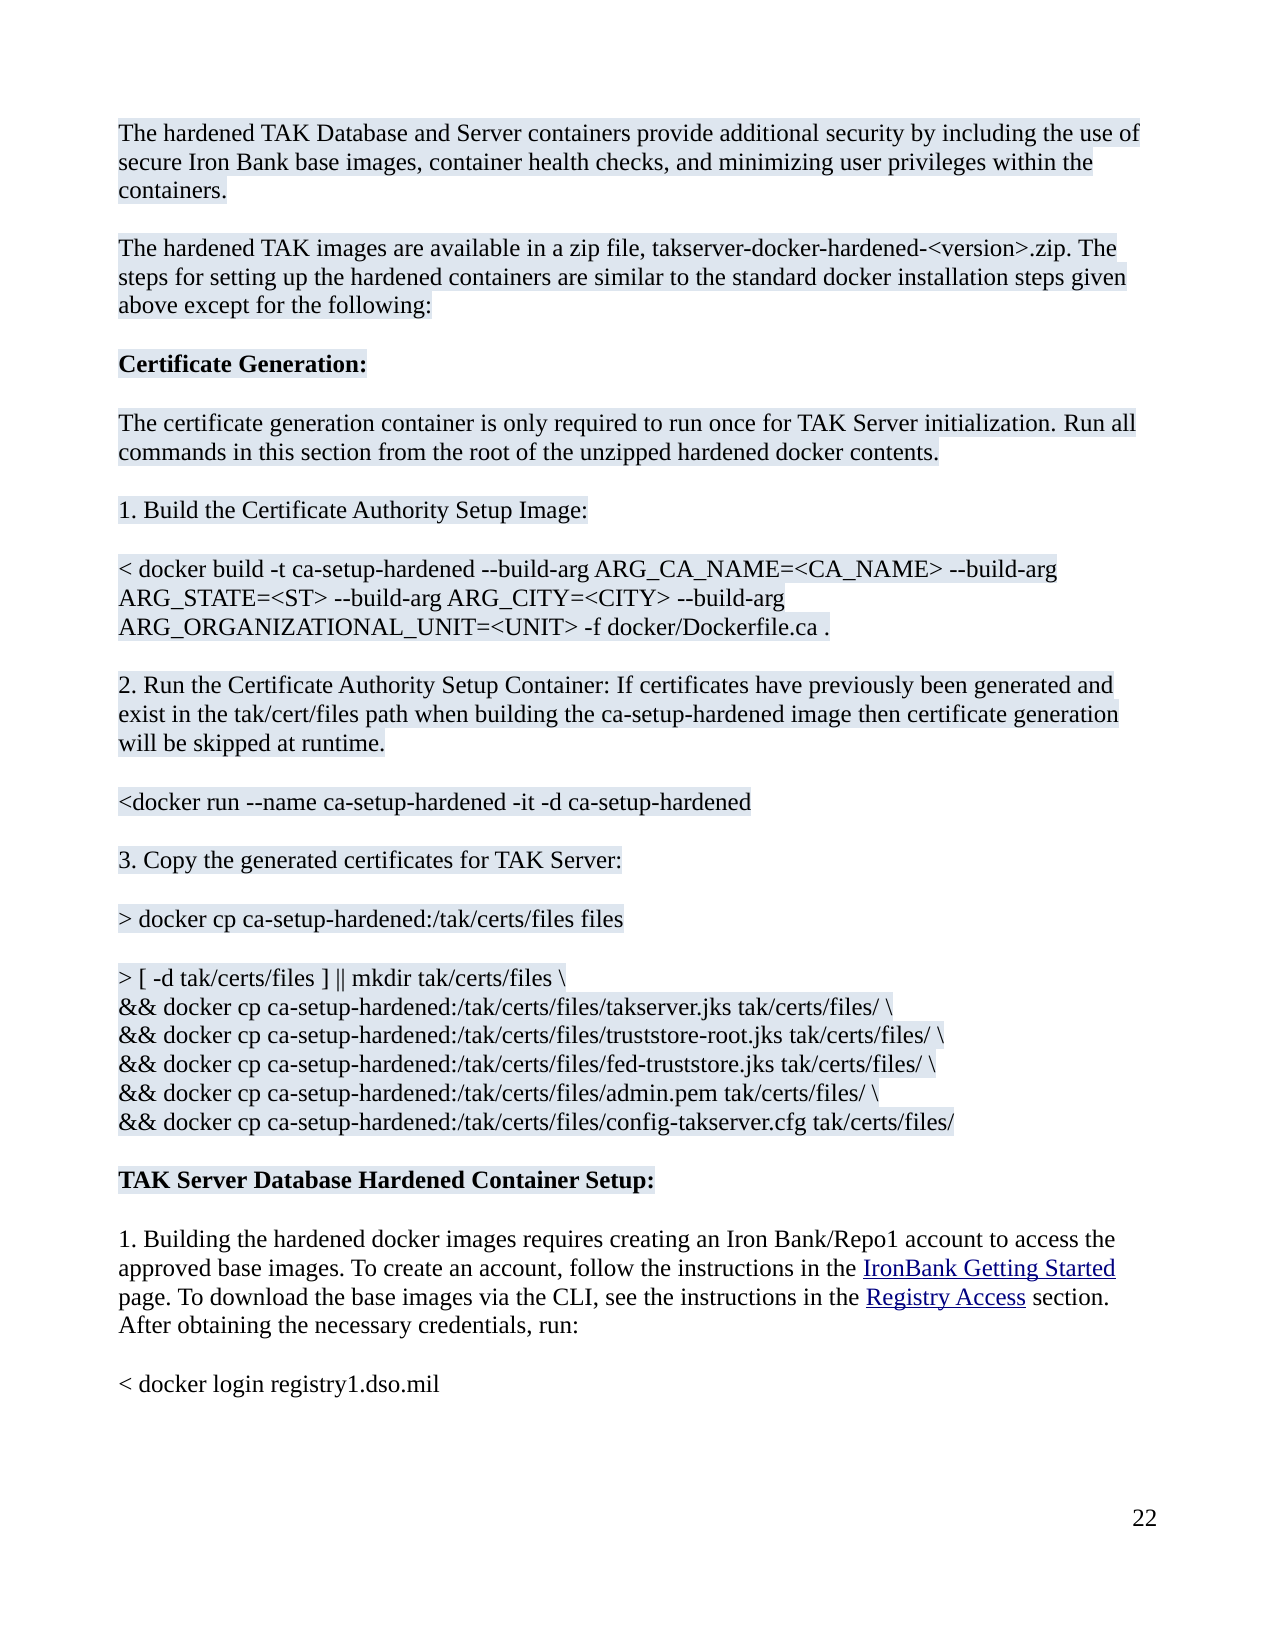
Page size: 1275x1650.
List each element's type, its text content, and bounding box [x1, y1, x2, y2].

text > docker cp ca-setup-hardened:/tak/certs/files files [118, 904, 1157, 933]
text 3. Copy the generated certificates for TAK Server: [118, 846, 1157, 874]
text The hardened TAK Database and Server containers provide additional security by including the use of secure Iron Bank base images, container health checks, and minimizing user privileges within the containers. The hardened TAK images are available in a zip file, takserver-docker-hardened-<version>.zip. The steps for setting up the hardened containers are similar to the standard docker installation steps given above except for the following: [118, 118, 1157, 319]
text The certificate generation container is only required to run once for TAK Server initialization. Run all commands in this section from the root of the unzipped hardened docker contents. [118, 408, 1157, 466]
text < docker login registry1.dso.mil [118, 1369, 1157, 1398]
text 1. Build the Certificate Authority Setup Image: [118, 496, 1157, 524]
text Certificate Generation: [118, 349, 1157, 378]
text 2. Run the Certificate Authority Setup Container: If certificates have previously been generated and exist in the tak/cert/files path when building the ca-setup-hardened image then certificate generation will be skipped at runtime. [118, 671, 1157, 757]
text < docker build -t ca-setup-hardened --build-arg ARG_CA_NAME=<CA_NAME> --build-arg ARG_STATE=<ST> --build-arg ARG_CITY=<CITY> --build-arg ARG_ORGANIZATIONAL_UNIT=<UNIT> -f docker/Dockerfile.ca . [118, 554, 1157, 641]
text TAK Server Database Hardened Container Setup: [118, 1166, 1157, 1194]
text > [ -d tak/certs/files ] || mkdir tak/certs/files \ && docker cp ca-setup-hardened:/tak/certs/files/takserver.jks tak/certs/files/ \ && docker cp ca-setup-hardened:/tak/certs/files/truststore-root.jks tak/certs/files/ \ && docker cp ca-setup-hardened:/tak/certs/files/fed-truststore.jks tak/certs/files/ \ && docker cp ca-setup-hardened:/tak/certs/files/admin.pem tak/certs/files/ \ && docker cp ca-setup-hardened:/tak/certs/files/config-takserver.cfg tak/certs/files/ [118, 963, 1157, 1136]
text 1. Building the hardened docker images requires creating an Iron Bank/Repo1 account to access the approved base images. To create an account, follow the instructions in the IronBank Getting Started page. To download the base images via the CLI, see the instructions in the Registry Access section. After obtaining the necessary credentials, run: [118, 1224, 1157, 1339]
text <docker run --name ca-setup-hardened -it -d ca-setup-hardened [118, 787, 1157, 816]
